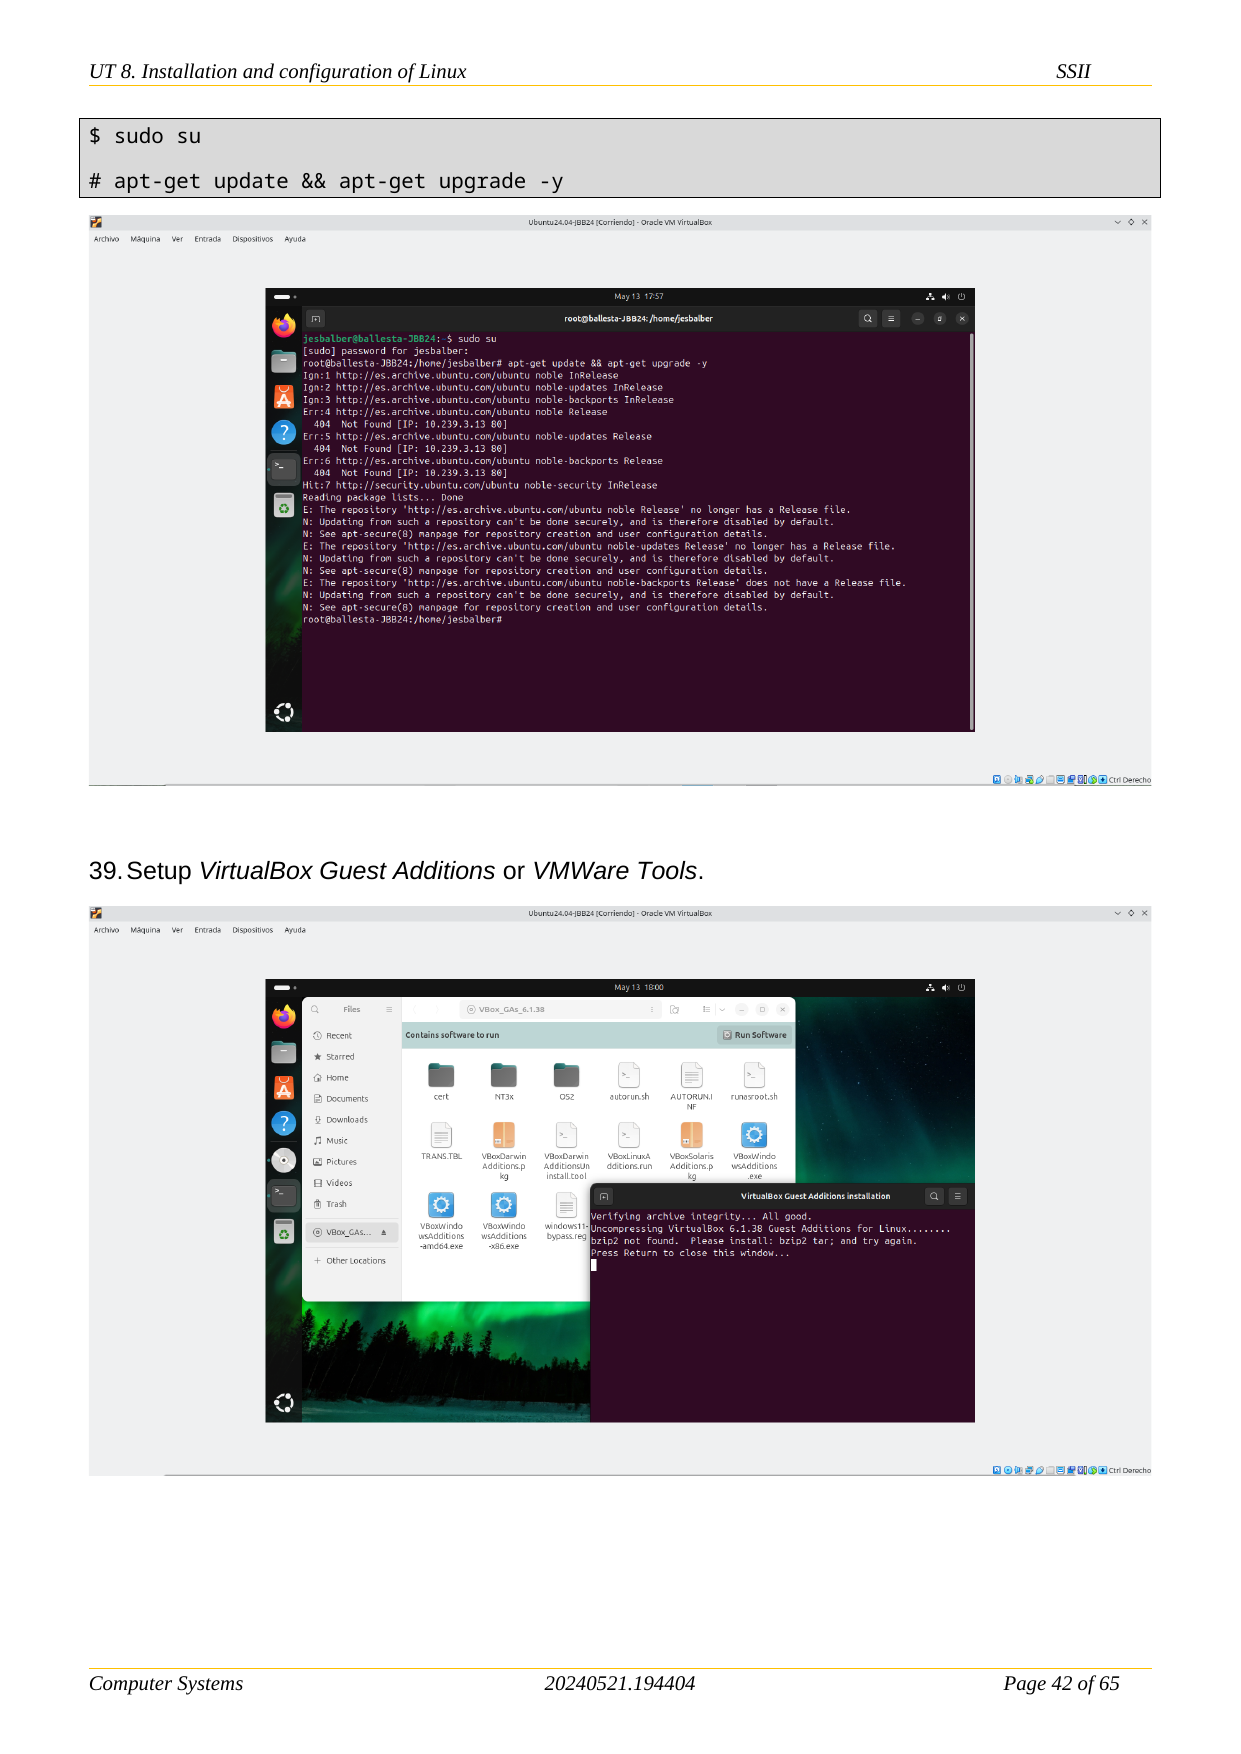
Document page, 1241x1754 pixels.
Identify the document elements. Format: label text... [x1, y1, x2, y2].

picture [88, 214, 1152, 786]
text $ sudo su [80, 119, 1160, 150]
picture [88, 905, 1152, 1476]
text # apt-get update && apt-get upgrade -y [80, 163, 1160, 197]
list Setup VirtualBox Guest Additions or VMWare Tools. [89, 856, 1152, 884]
